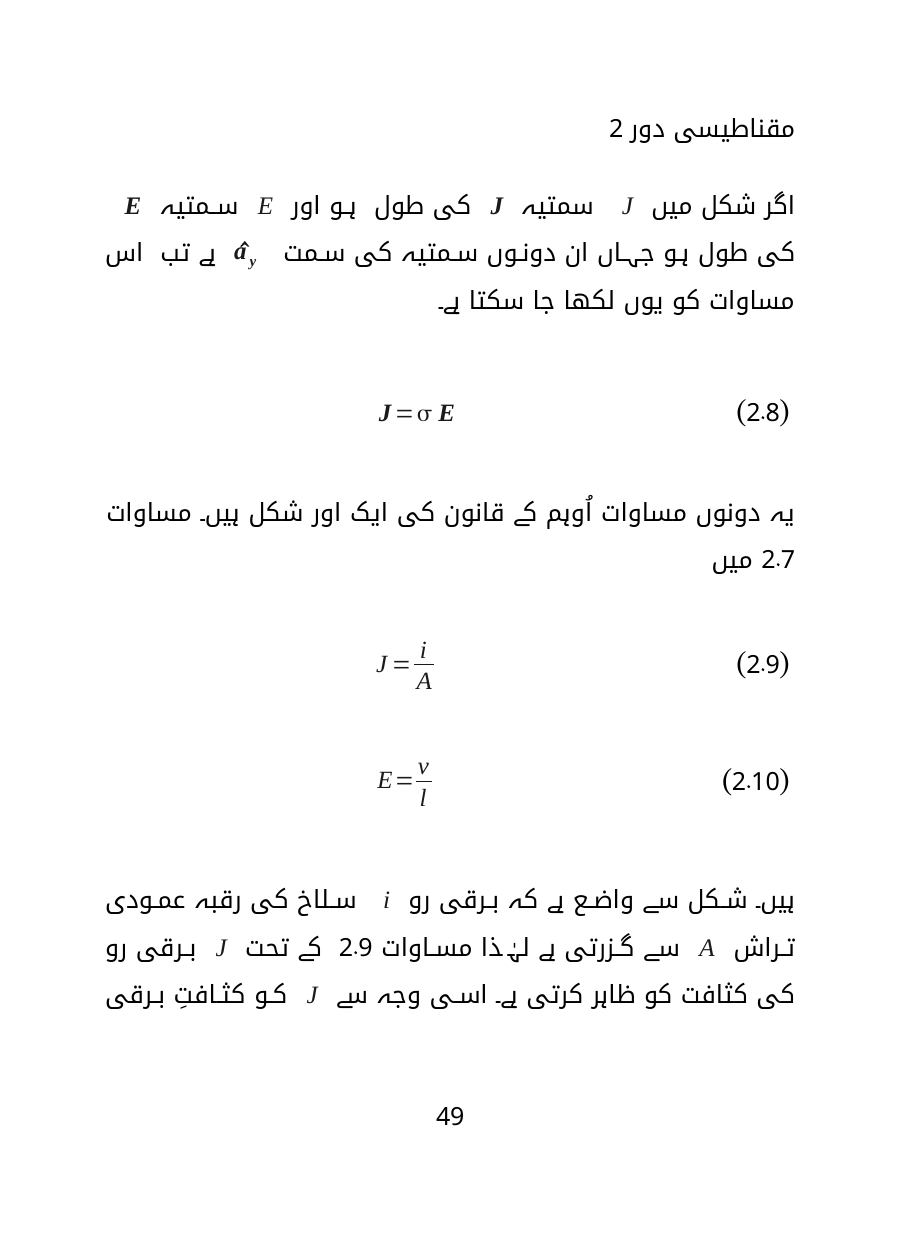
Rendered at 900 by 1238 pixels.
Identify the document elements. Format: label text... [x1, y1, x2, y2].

table_header [105, 384, 718, 455]
table_header [105, 747, 696, 830]
text ہیں۔ شکل سے واضع ہے کہ برقی رو سلاخ کی رقبہ عمودی تراشسے گزرتی ہے لہٰذا مساوات 2.9 کے تحتبرقی رو کی کثافت کو ظاہر کرتی ہے۔ اسی وجہ سےکو کثافتِ برقی رو ہی کہتے ہیں۔ اسی طرح مساوات 2.10 سے یہ واضع ہے کہبرقی دباؤ کی شدت کو ظاہر کرتی ہے اور یوں کو برقی میدان کی شدت کہتے ہیں۔جہاں متن سے واضح ہو کہ برقی میدان کی بات ہو رہی ہے وہاں اس نام کو چھوٹا کر کےکو میدانی شدت سے پکارا جاتا ہے۔برقی میدان سے مُراد کسی چارج کے اِردگرد وہ جگہ ہے جس میں اس چارج کا اثر محسوس کیا جاتا ہے۔ [105, 877, 795, 1019]
table_header (2.9) [696, 630, 795, 713]
text یہ دونوں مساوات اُوہم کے قانون کی ایک اور شکل ہیں۔ مساوات 2.7 میں [105, 489, 795, 584]
table_header (2.8) [718, 384, 795, 455]
table_header (2.10) [696, 747, 795, 830]
text اگر شکل میں سمتیہکی طول ہو اورسمتیہکی طول ہو جہاں ان دونوں سمتیہ کی سمت ہے تب اس مساوات کو یوں لکھا جا سکتا ہے۔ [105, 182, 795, 324]
table_header [105, 630, 696, 713]
